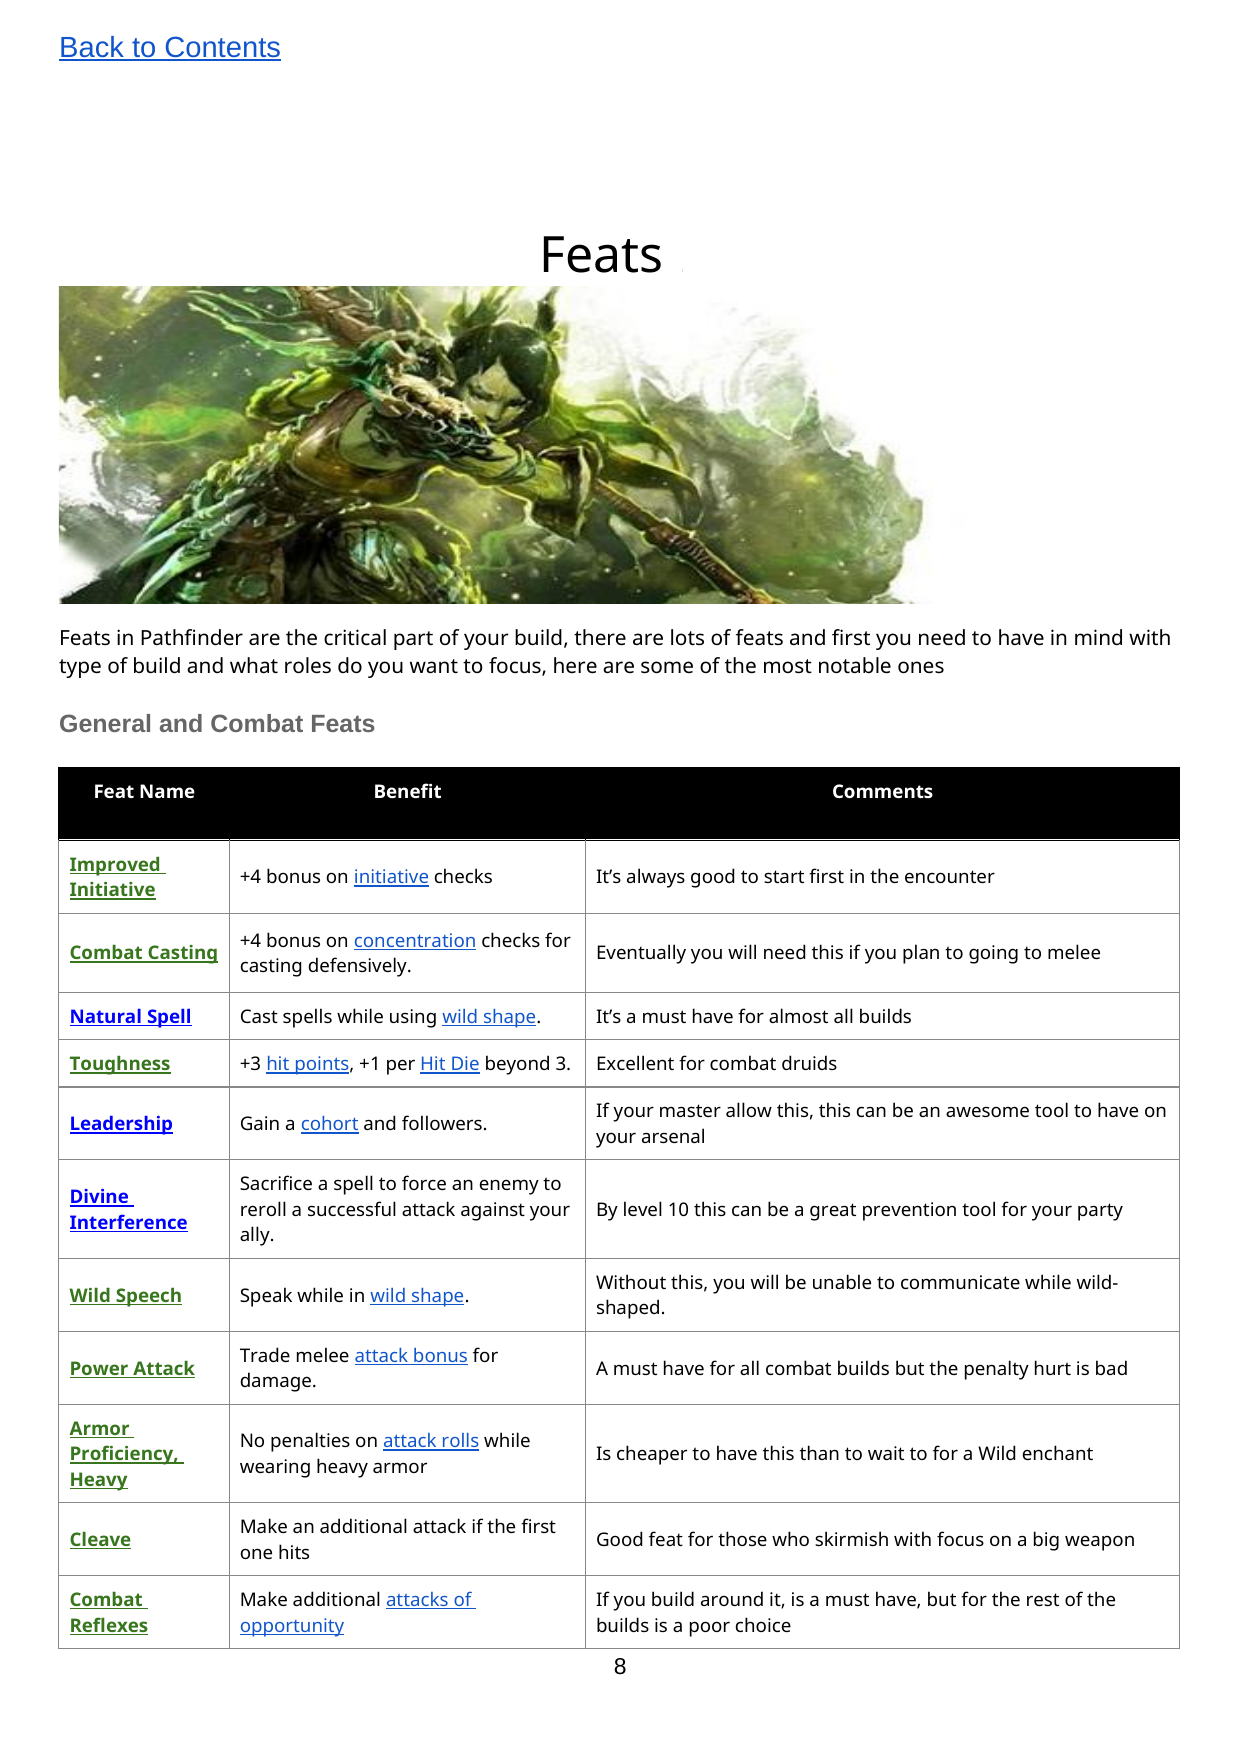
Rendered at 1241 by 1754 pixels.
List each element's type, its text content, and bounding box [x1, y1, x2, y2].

table_cell Sacrifice a spell to force an enemy to reroll a successful attack against your ally. [230, 1160, 585, 1258]
table_cell +3 hit points, +1 per Hit Die beyond 3. [230, 1040, 585, 1086]
table_header Comments [586, 768, 1179, 839]
table_cell Excellent for combat druids [586, 1040, 1179, 1086]
table_cell If you build around it, is a must have, but for the rest of the builds is a poor choice [586, 1576, 1179, 1648]
picture [58, 286, 1172, 604]
table_header Feat Name [59, 768, 229, 839]
table_cell Without this, you will be unable to communicate while wild-shaped. [586, 1259, 1179, 1331]
table_cell Divine Interference [59, 1160, 229, 1258]
table_cell Toughness [59, 1040, 229, 1086]
table_cell Improved Initiative [59, 841, 229, 912]
table_cell Natural Spell [59, 993, 229, 1039]
table_cell If your master allow this, this can be an awesome tool to have on your arsenal [586, 1088, 1179, 1159]
table_cell Good feat for those who skirmish with focus on a big weapon [586, 1503, 1179, 1575]
table_cell No penalties on attack rolls while wearing heavy armor [230, 1405, 585, 1502]
table_cell Trade melee attack bonus for damage. [230, 1332, 585, 1403]
table_cell Make an additional attack if the first one hits [230, 1503, 585, 1575]
table_cell By level 10 this can be a great prevention tool for your party [586, 1160, 1179, 1258]
table_cell +4 bonus on initiative checks [230, 841, 585, 912]
text Feats in Pathfinder are the critical part of your build, there are lots of feats and first you need to have in mind with type of build and what roles do you want to focus, here are some of the most notable ones [59, 623, 1181, 680]
table_cell Make additional attacks of opportunity [230, 1576, 585, 1648]
table_cell It’s a must have for almost all builds [586, 993, 1179, 1039]
table_cell Armor Proficiency, Heavy [59, 1405, 229, 1502]
table_cell Combat Casting [59, 914, 229, 992]
table_cell Speak while in wild shape. [230, 1259, 585, 1331]
table_cell Cleave [59, 1503, 229, 1575]
text Feats [59, 218, 1181, 287]
table_cell A must have for all combat builds but the penalty hurt is bad [586, 1332, 1179, 1403]
subtitle General and Combat Feats [59, 709, 1181, 738]
table_cell Power Attack [59, 1332, 229, 1403]
table_cell Gain a cohort and followers. [230, 1088, 585, 1159]
table_cell Cast spells while using wild shape. [230, 993, 585, 1039]
table_header Benefit [230, 768, 585, 839]
table_cell Is cheaper to have this than to wait to for a Wild enchant [586, 1405, 1179, 1502]
table_cell It’s always good to start first in the encounter [586, 841, 1179, 912]
table_cell Wild Speech [59, 1259, 229, 1331]
table_cell Leadership [59, 1088, 229, 1159]
table_cell +4 bonus on concentration checks for casting defensively. [230, 914, 585, 992]
table_cell Eventually you will need this if you plan to going to melee [586, 914, 1179, 992]
table_cell Combat Reflexes [59, 1576, 229, 1648]
